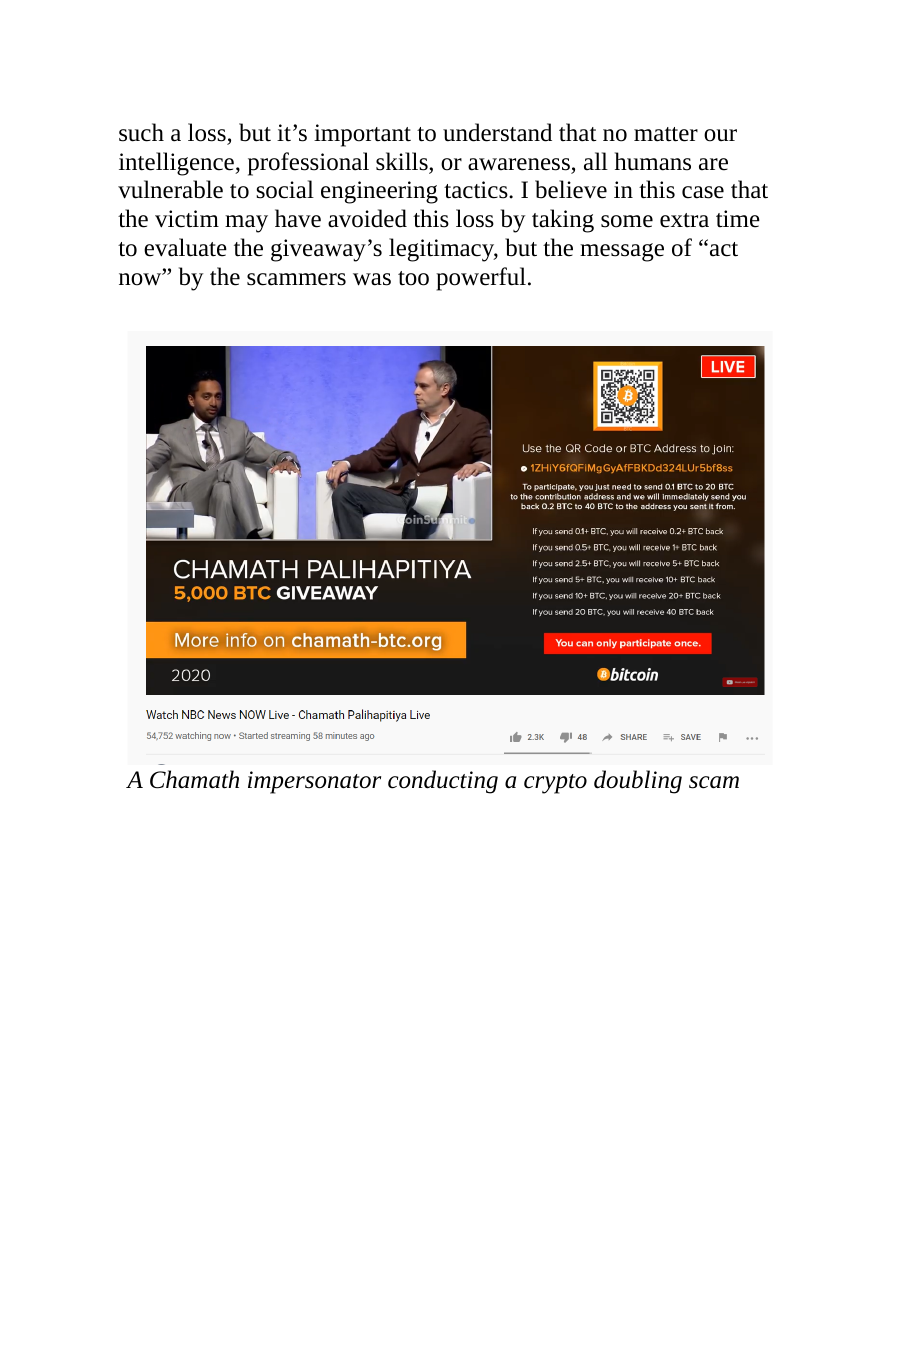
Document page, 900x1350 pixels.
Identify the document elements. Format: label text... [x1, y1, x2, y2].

text A Chamath impersonator conducting a crypto doubling scam [127, 765, 773, 793]
picture [127, 331, 773, 765]
text such a loss, but it’s important to understand that no matter our intelligence, professional skills, or awareness, all humans are vulnerable to social engineering tactics. I believe in this case that the victim may have avoided this loss by taking some extra time to evaluate the giveaway’s legitimacy, but the message of “act now” by the scammers was too powerful. [118, 118, 782, 291]
